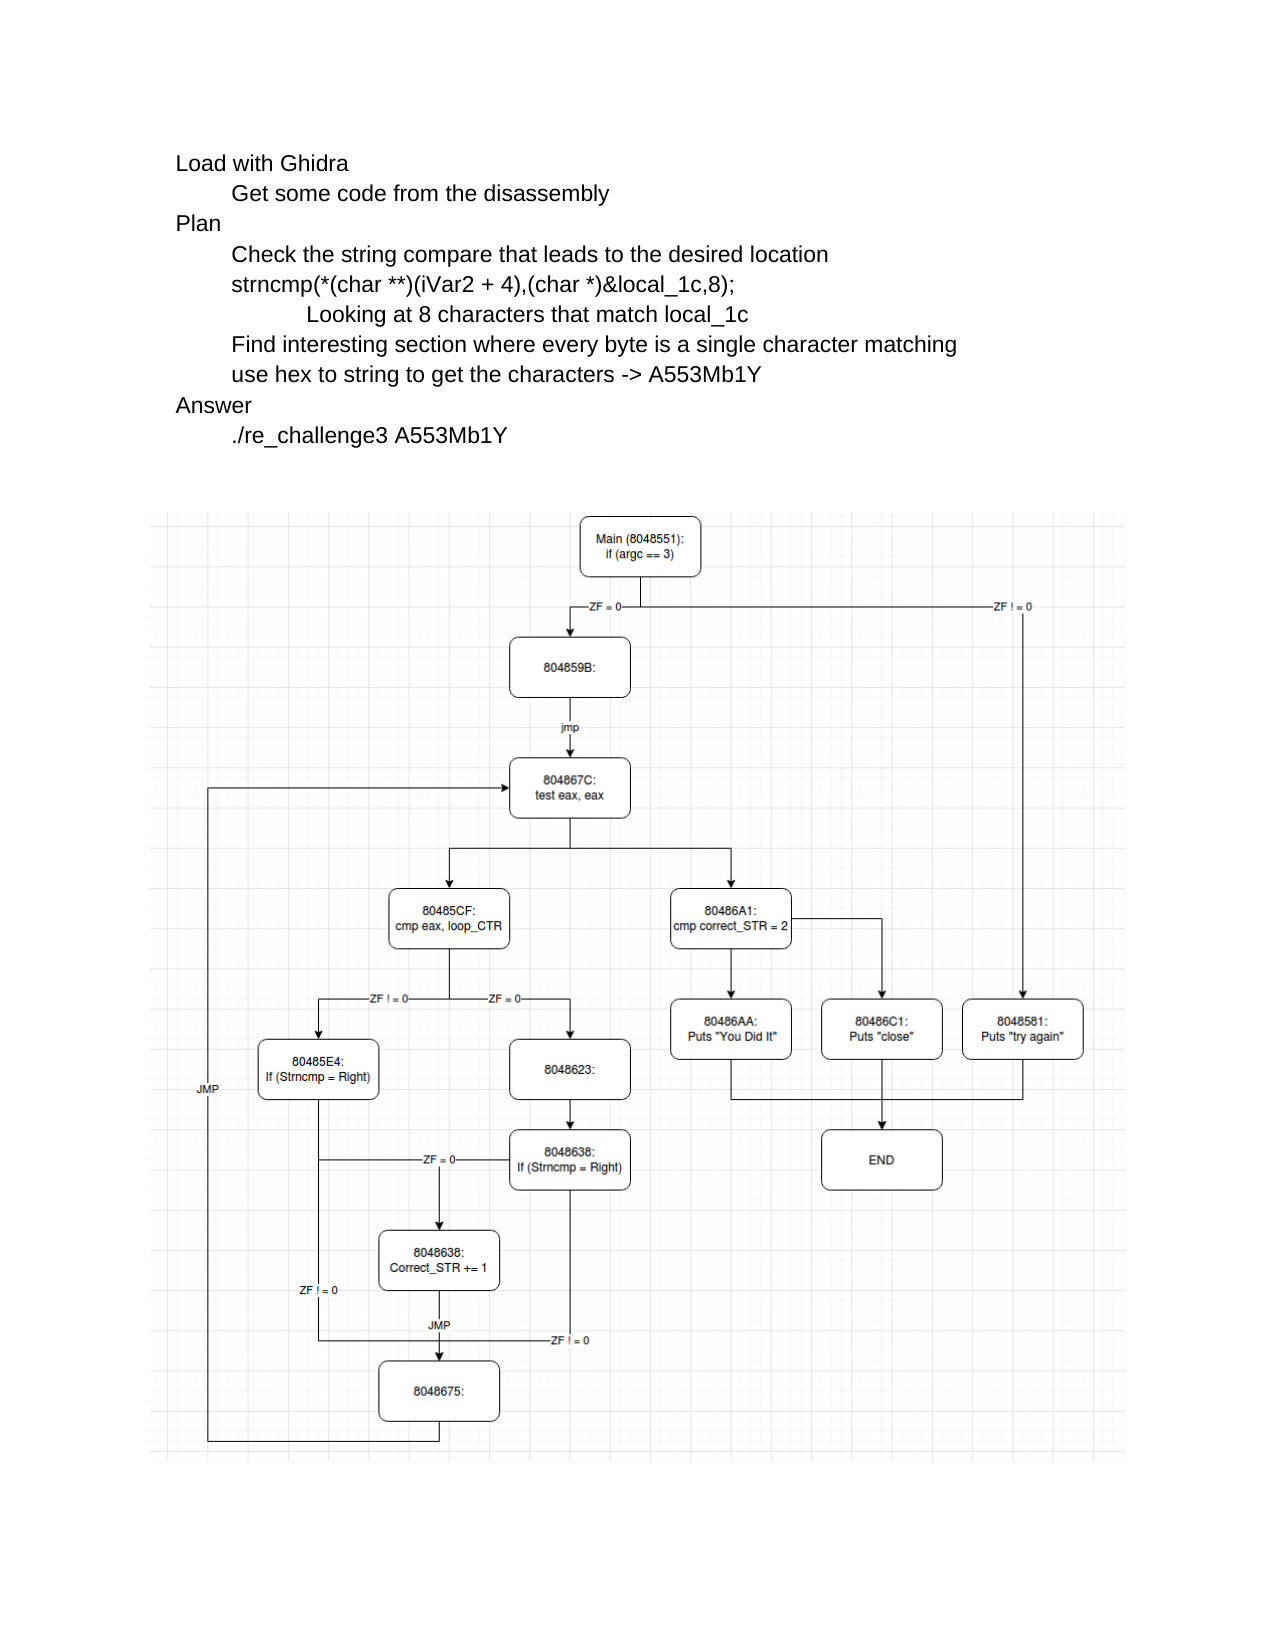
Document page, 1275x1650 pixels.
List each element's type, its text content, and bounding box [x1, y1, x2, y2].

text Find interesting section where every byte is a single character matching [150, 331, 1125, 358]
text Get some code from the disassembly [150, 180, 1125, 207]
text Check the string compare that leads to the desired location [150, 241, 1125, 267]
text strncmp(*(char **)(iVar2 + 4),(char *)&local_1c,8); [150, 271, 1125, 297]
text use hex to string to get the characters -> A553Mb1Y [150, 361, 1125, 388]
text Plan [150, 210, 1125, 237]
text Load with Ghidra [150, 150, 1125, 176]
picture [150, 512, 1125, 1461]
text Looking at 8 characters that match local_1c [150, 301, 1125, 327]
text ./re_challenge3 A553Mb1Y [150, 422, 1125, 448]
text Answer [150, 392, 1125, 418]
